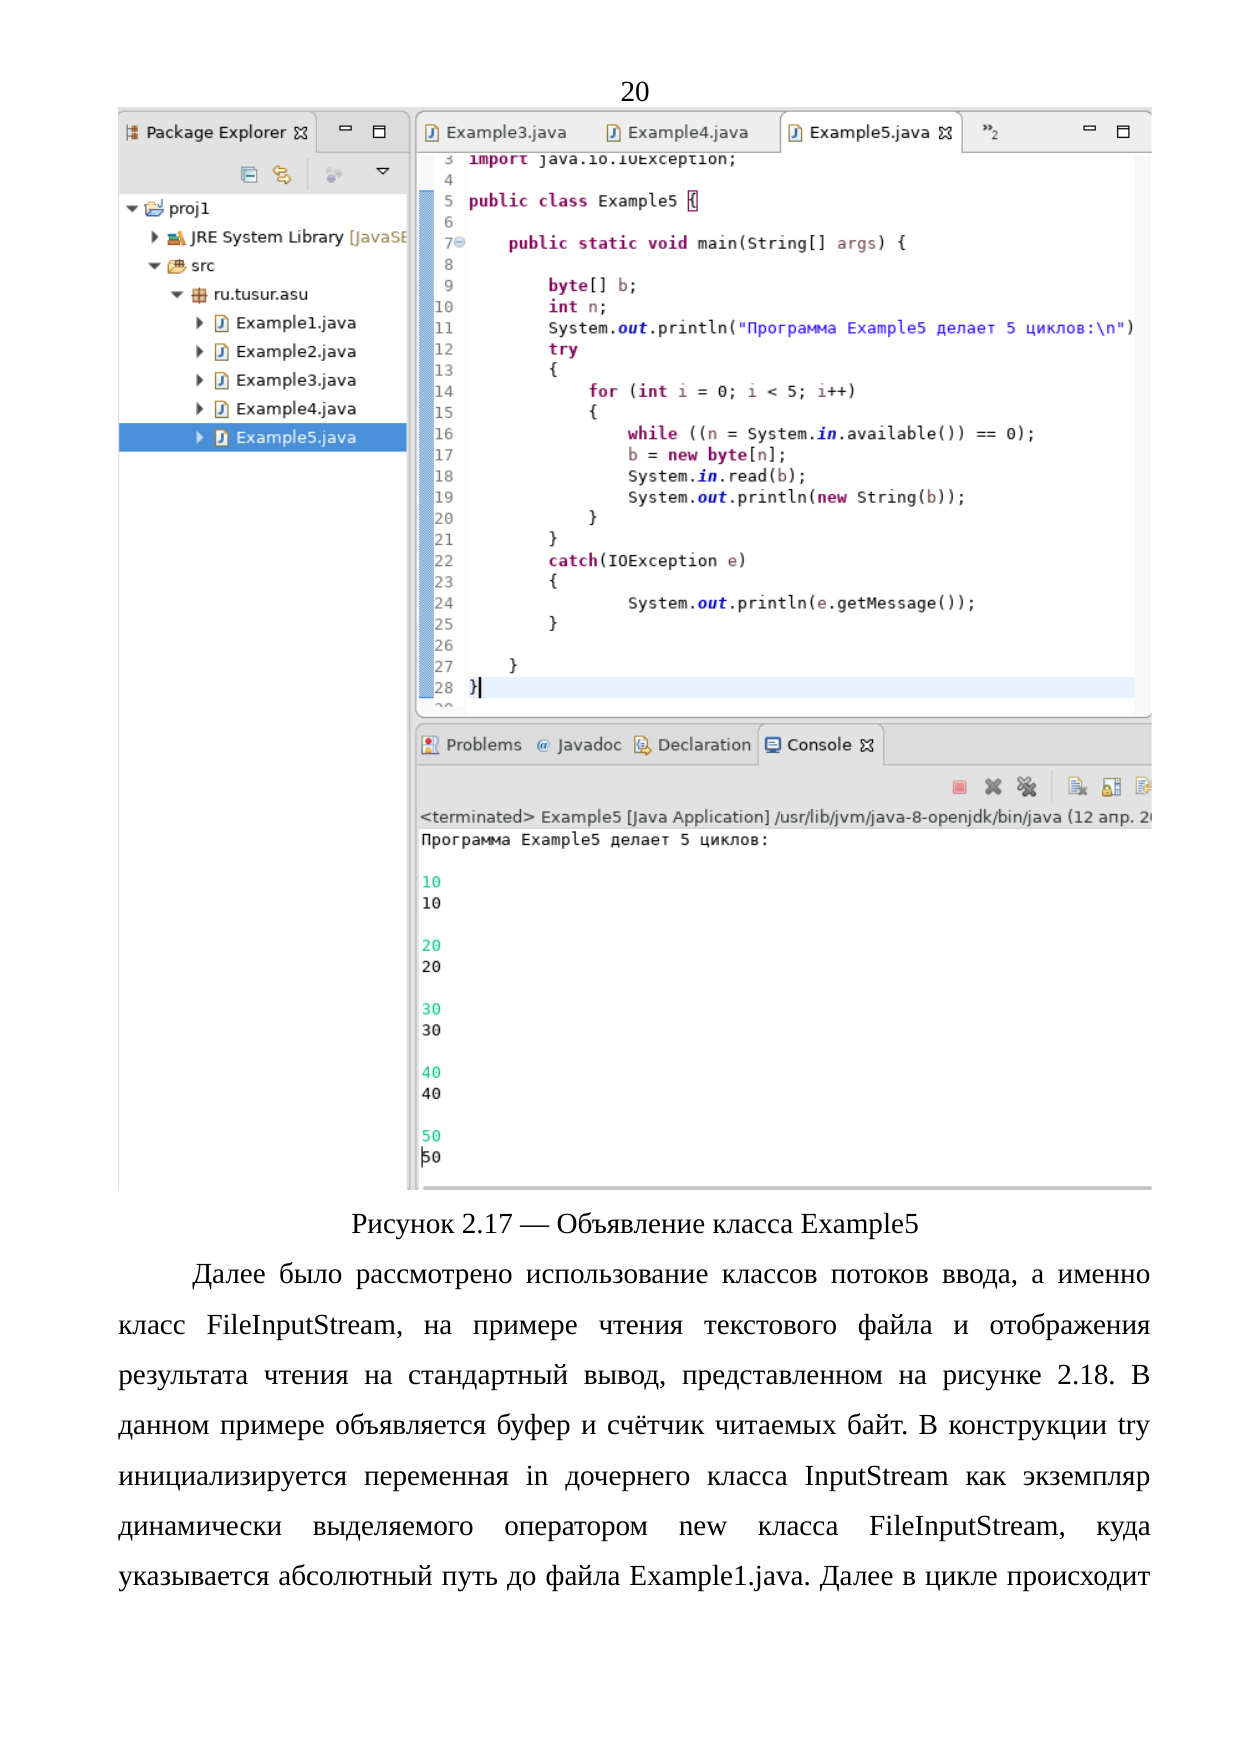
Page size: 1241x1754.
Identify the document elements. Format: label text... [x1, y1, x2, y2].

picture [118, 107, 1152, 1190]
text Далее было рассмотрено использование классов потоков ввода, а именно класс FileInputStream, на примере чтения текстового файла и отображения результата чтения на стандартный вывод, представленном на рисунке 2.18. В данном примере объявляется буфер и счётчик читаемых байт. В конструкции try инициализируется переменная in дочернего класса InputStream как экземпляр динамически выделяемого оператором new класса FileInputStream, куда указывается абсолютный путь до файла Example1.java. Далее в цикле происходит [118, 1257, 1152, 1592]
text Рисунок 2.17 — Объявление класса Example5 [118, 1190, 1152, 1240]
